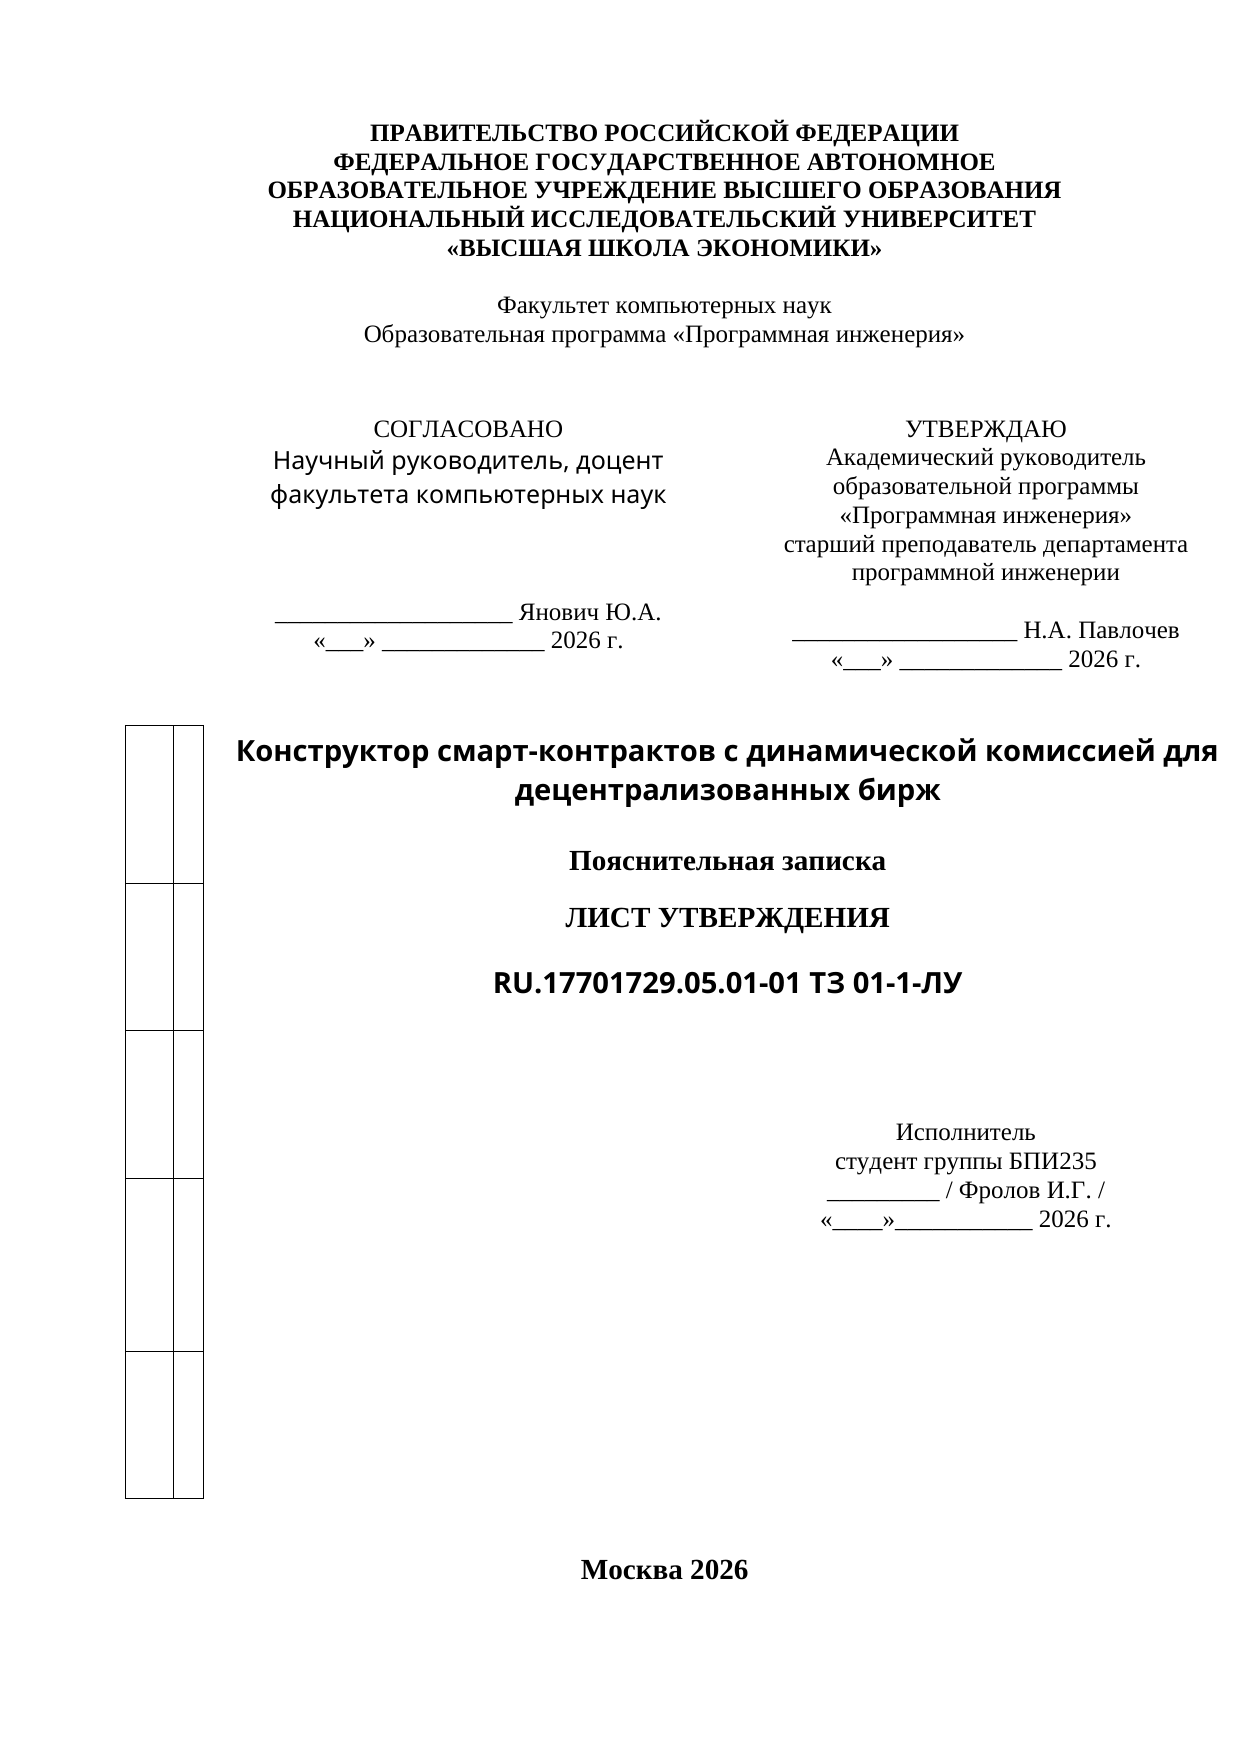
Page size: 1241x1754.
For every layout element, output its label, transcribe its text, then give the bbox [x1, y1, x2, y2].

text «ВЫСШАЯ ШКОЛА ЭКОНОМИКИ» [177, 233, 1152, 262]
table_cell [174, 884, 203, 1030]
table_cell [680, 1261, 1240, 1552]
table_header [718, 414, 764, 672]
table_cell Конструктор смарт-контрактов с динамической комиссией для децентрализованных бирж Пояснительная записка ЛИСТ УТВЕРЖДЕНИЯ RU.17701729.05.01-01 ТЗ 01-1-ЛУ [204, 673, 1240, 1031]
table_header Подп. и дата [126, 726, 173, 882]
table_cell Инв. № подл [126, 1352, 173, 1498]
text НАЦИОНАЛЬНЫЙ ИССЛЕДОВАТЕЛЬСКИЙ УНИВЕРСИТЕТ [177, 204, 1152, 233]
table_header [174, 726, 203, 882]
table_cell [174, 1179, 203, 1351]
text ФЕДЕРАЛЬНОЕ ГОСУДАРСТВЕННОЕ АВТОНОМНОЕ [177, 147, 1152, 176]
text Москва 2026 [177, 1552, 1152, 1585]
table_cell [174, 1031, 203, 1178]
table_header СОГЛАСОВАНО Научный руководитель, доцент факультета компьютерных наук ___________________ Янович Ю.А. «___» _____________ 2026 г. [218, 414, 718, 672]
table_cell Подп. и дата [126, 1179, 173, 1351]
text ОБРАЗОВАТЕЛЬНОЕ УЧРЕЖДЕНИЕ ВЫСШЕГО ОБРАЗОВАНИЯ [177, 176, 1152, 204]
table_cell Инв. № дубл. [126, 884, 173, 1030]
table_cell Исполнитель студент группы БПИ235 _________ / Фролов И.Г. / «____»___________ 2026 г. [680, 1031, 1240, 1261]
table_header [70, 414, 204, 672]
table_cell [204, 1031, 680, 1552]
text Образовательная программа «Программная инженерия» [177, 319, 1152, 348]
table_cell [174, 1352, 203, 1498]
table_header [1207, 414, 1240, 672]
table_header УТВЕРЖДАЮ Академический руководитель образовательной программы «Программная инженерия» старший преподаватель департамента программной инженерии __________________ Н.А. Павлочев «___» _____________ 2026 г. [764, 414, 1207, 672]
table_cell [70, 673, 204, 1552]
text Факультет компьютерных наук [177, 291, 1152, 319]
table_header [204, 414, 218, 672]
table_cell Взам. инв. № [126, 1031, 173, 1178]
text ПРАВИТЕЛЬСТВО РОССИЙСКОЙ ФЕДЕРАЦИИ [177, 118, 1152, 147]
